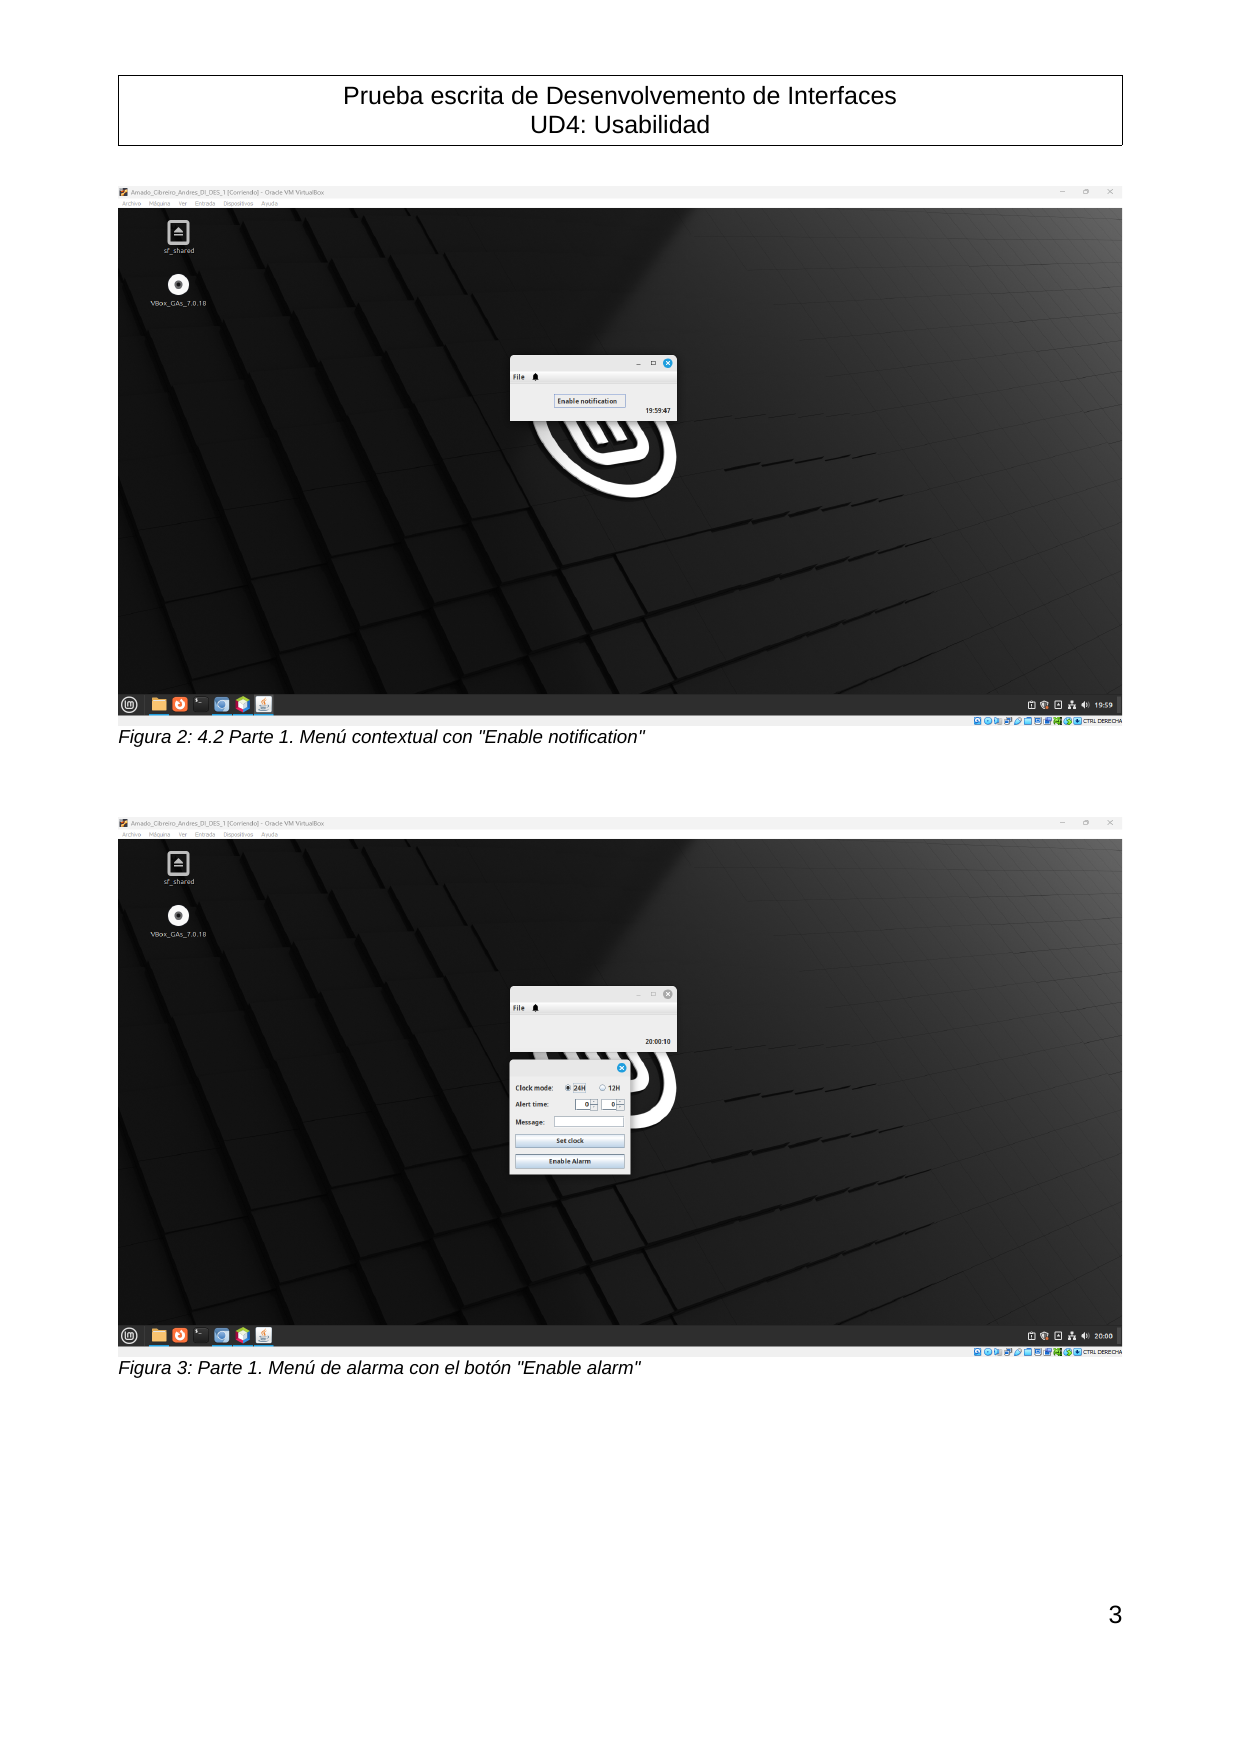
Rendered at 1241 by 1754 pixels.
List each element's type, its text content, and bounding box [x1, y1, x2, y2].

text Figura 3: Parte 1. Menú de alarma con el botón "Enable alarm" [118, 1357, 1122, 1378]
picture [118, 186, 1123, 726]
picture [118, 817, 1123, 1357]
text Figura 2: 4.2 Parte 1. Menú contextual con "Enable notification" [118, 726, 1122, 747]
